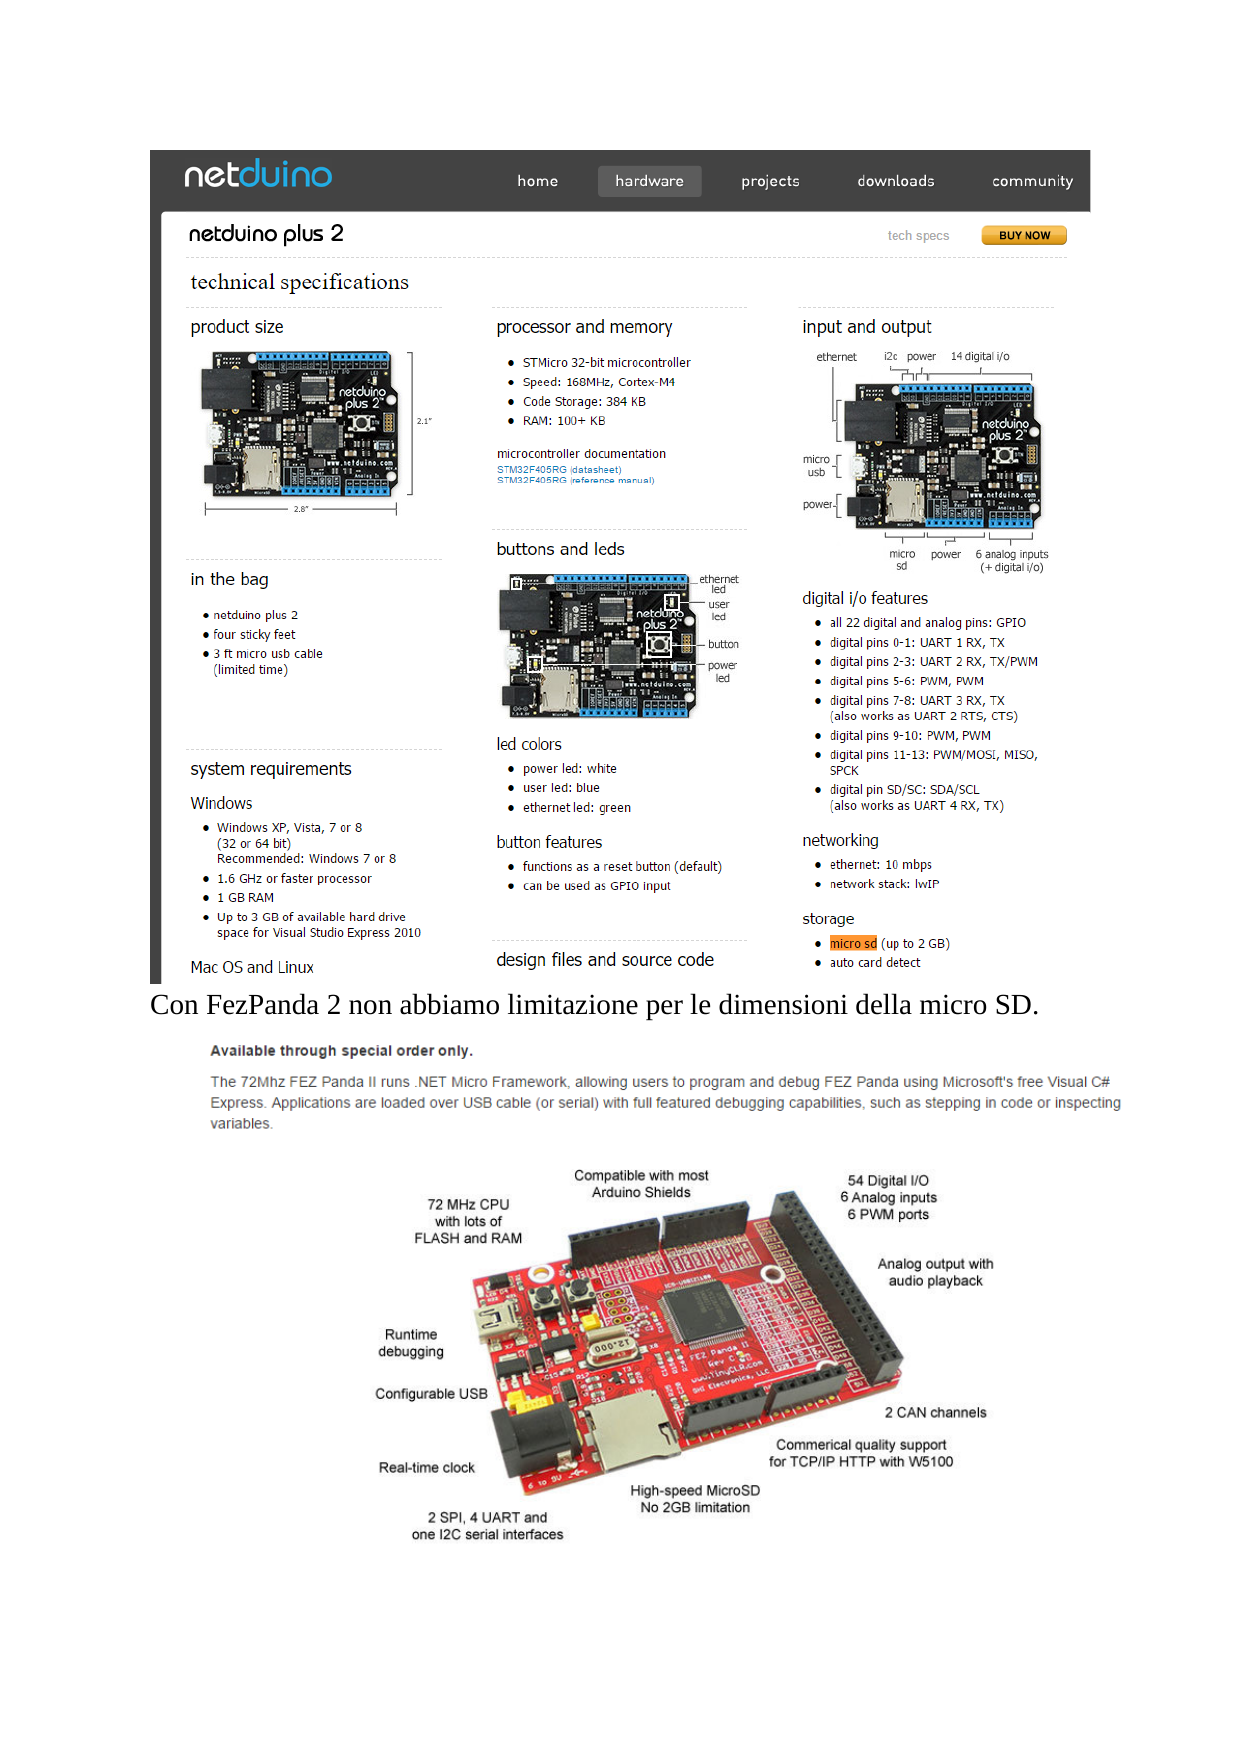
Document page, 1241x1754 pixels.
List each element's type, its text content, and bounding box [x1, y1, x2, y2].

text Con FezPanda 2 non abbiamo limitazione per le dimensioni della micro SD. [150, 984, 1091, 1021]
picture [198, 1036, 1139, 1557]
picture [150, 150, 1091, 984]
